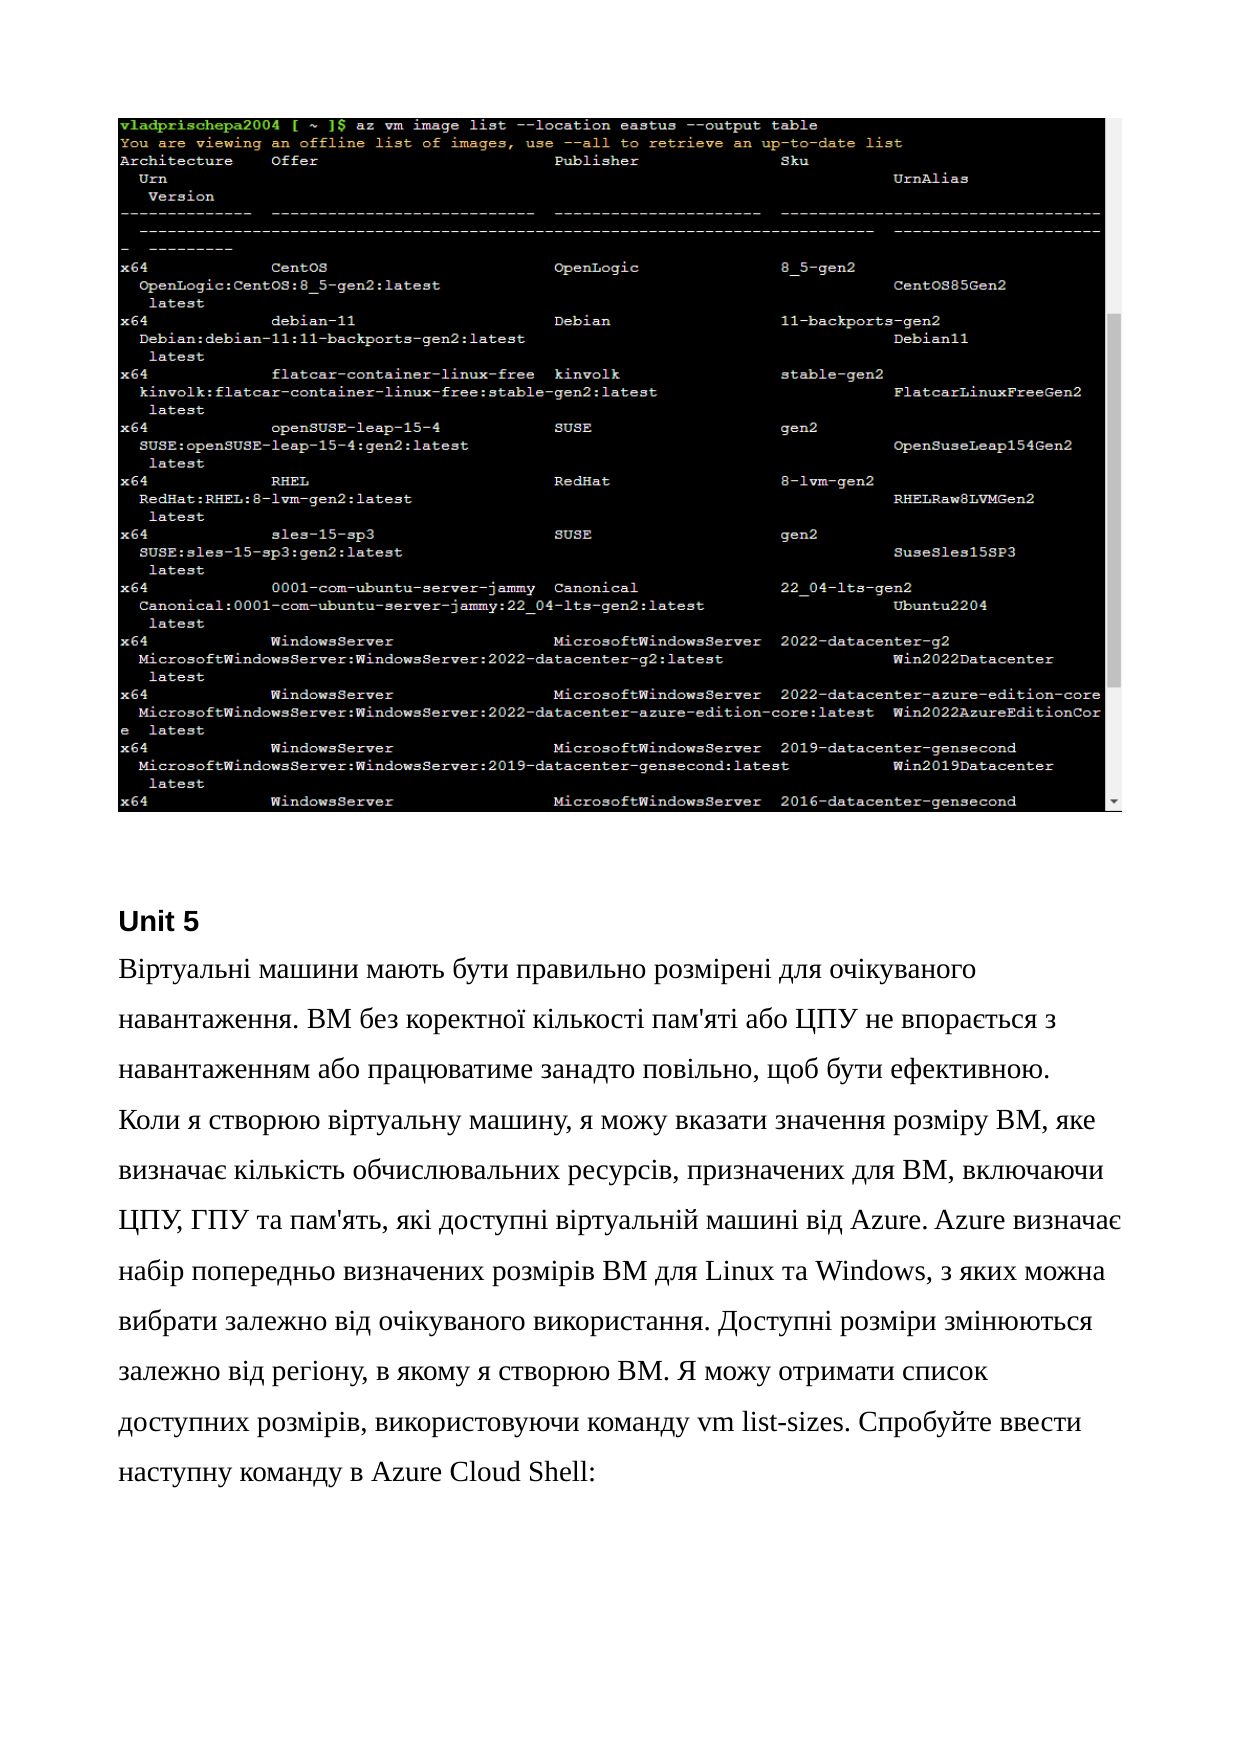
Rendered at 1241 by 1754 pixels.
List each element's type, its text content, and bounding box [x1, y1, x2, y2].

text Віртуальні машини мають бути правильно розмірені для очікуваного навантаження. ВМ без коректної кількості пам'яті або ЦПУ не впорається з навантаженням або працюватиме занадто повільно, щоб бути ефективною. [118, 951, 1122, 1085]
subtitle Unit 5 [118, 900, 1122, 938]
picture [118, 118, 1123, 812]
text Коли я створюю віртуальну машину, я можу вказати значення розміру ВМ, яке визначає кількість обчислювальних ресурсів, призначених для ВМ, включаючи ЦПУ, ГПУ та пам'ять, які доступні віртуальній машині від Azure. Azure визначає набір попередньо визначених розмірів ВМ для Linux та Windows, з яких можна вибрати залежно від очікуваного використання. Доступні розміри змінюються залежно від регіону, в якому я створюю ВМ. Я можу отримати список доступних розмірів, використовуючи команду vm list-sizes. Спробуйте ввести наступну команду в Azure Cloud Shell: [118, 1102, 1122, 1488]
